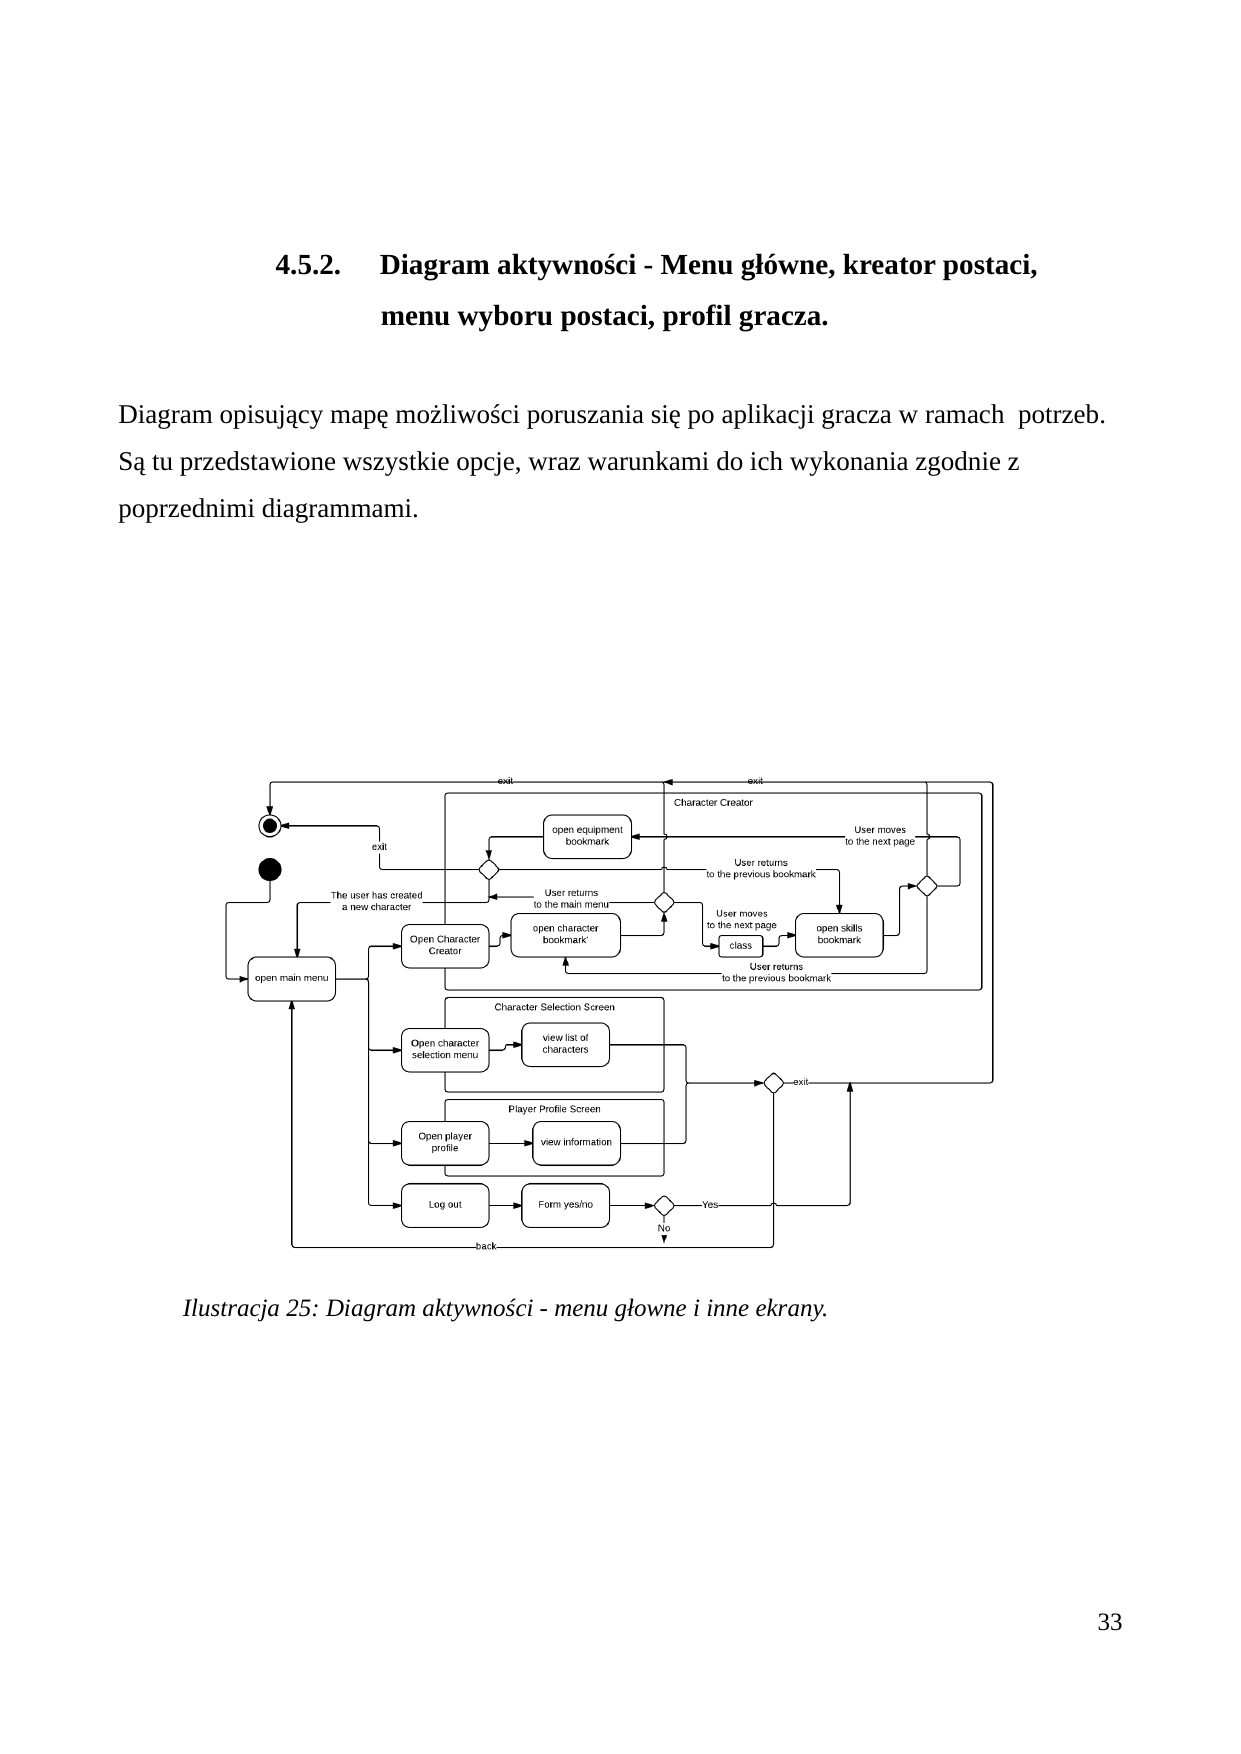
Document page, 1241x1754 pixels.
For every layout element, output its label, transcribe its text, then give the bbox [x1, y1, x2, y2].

text Ilustracja 25: Diagram aktywności - menu głowne i inne ekrany. [183, 1293, 1038, 1321]
text Diagram opisujący mapę możliwości poruszania się po aplikacji gracza w ramach potrzeb. Są tu przedstawione wszystkie opcje, wraz warunkami do ich wykonania zgodnie z poprzednimi diagrammami. [118, 398, 1122, 566]
list Diagram aktywności - Menu główne, kreator postaci, [268, 247, 1122, 281]
picture [182, 727, 1039, 1293]
list menu wyboru postaci, profil gracza. [343, 298, 1122, 331]
